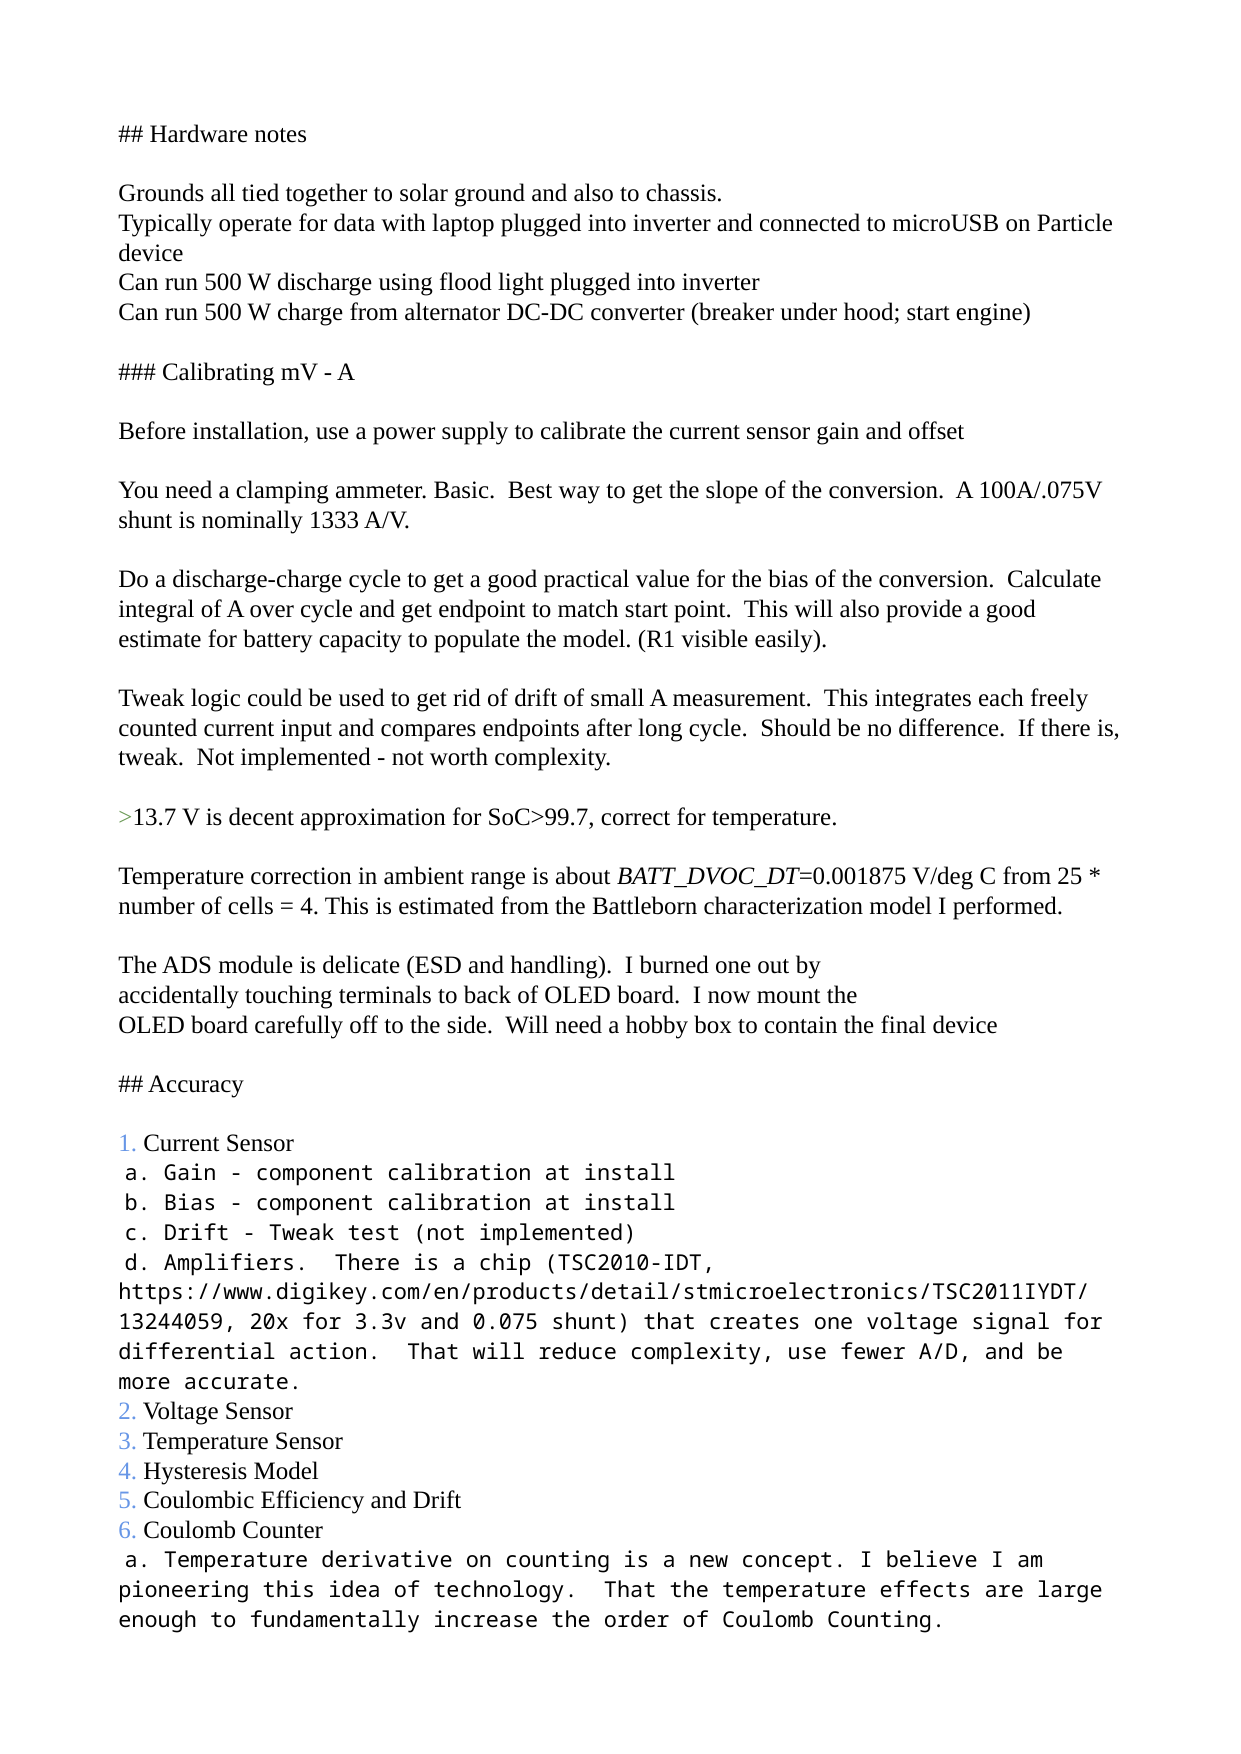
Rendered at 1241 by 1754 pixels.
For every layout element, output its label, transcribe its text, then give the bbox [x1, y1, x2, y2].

text Temperature correction in ambient range is about BATT_DVOC_DT=0.001875 V/deg C from 25 * number of cells = 4. This is estimated from the Battleborn characterization model I performed. [118, 860, 1122, 920]
text 4. Hysteresis Model [118, 1455, 1122, 1484]
text 2. Voltage Sensor [118, 1396, 1122, 1425]
text >13.7 V is decent approximation for SoC>99.7, correct for temperature. [118, 801, 1122, 831]
text a. Temperature derivative on counting is a new concept. I believe I am pioneering this idea of technology. That the temperature effects are large enough to fundamentally increase the order of Coulomb Counting. [118, 1544, 1122, 1633]
text You need a clamping ammeter. Basic. Best way to get the slope of the conversion. A 100A/.075V shunt is nominally 1333 A/V. [118, 474, 1122, 534]
text d. Amplifiers. There is a chip (TSC2010-IDT, https://www.digikey.com/en/products/detail/stmicroelectronics/TSC2011IYDT/13244059, 20x for 3.3v and 0.075 shunt) that creates one voltage signal for differential action. That will reduce complexity, use fewer A/D, and be more accurate. [118, 1247, 1122, 1396]
text ### Calibrating mV - A [118, 356, 1122, 385]
text 1. Current Sensor [118, 1127, 1122, 1157]
text Before installation, use a power supply to calibrate the current sensor gain and offset [118, 415, 1122, 445]
text Tweak logic could be used to get rid of drift of small A measurement. This integrates each freely counted current input and compares endpoints after long cycle. Should be no difference. If there is, tweak. Not implemented - not worth complexity. [118, 682, 1122, 771]
text c. Drift - Tweak test (not implemented) [118, 1217, 1122, 1247]
text Do a discharge-charge cycle to get a good practical value for the bias of the conversion. Calculate integral of A over cycle and get endpoint to match start point. This will also provide a good estimate for battery capacity to populate the model. (R1 visible easily). [118, 563, 1122, 652]
text 3. Temperature Sensor [118, 1425, 1122, 1455]
text OLED board carefully off to the side. Will need a hobby box to contain the final device [118, 1009, 1122, 1038]
text b. Bias - component calibration at install [118, 1187, 1122, 1217]
text accidentally touching terminals to back of OLED board. I now mount the [118, 979, 1122, 1009]
text 6. Coulomb Counter [118, 1514, 1122, 1544]
text Typically operate for data with laptop plugged into inverter and connected to microUSB on Particle device [118, 207, 1122, 267]
text a. Gain - component calibration at install [118, 1157, 1122, 1187]
text ## Hardware notes [118, 118, 1122, 148]
text Grounds all tied together to solar ground and also to chassis. [118, 177, 1122, 207]
text Can run 500 W discharge using flood light plugged into inverter [118, 267, 1122, 296]
text The ADS module is delicate (ESD and handling). I burned one out by [118, 949, 1122, 979]
text Can run 500 W charge from alternator DC-DC converter (breaker under hood; start engine) [118, 296, 1122, 326]
text 5. Coulombic Efficiency and Drift [118, 1484, 1122, 1514]
text ## Accuracy [118, 1068, 1122, 1098]
